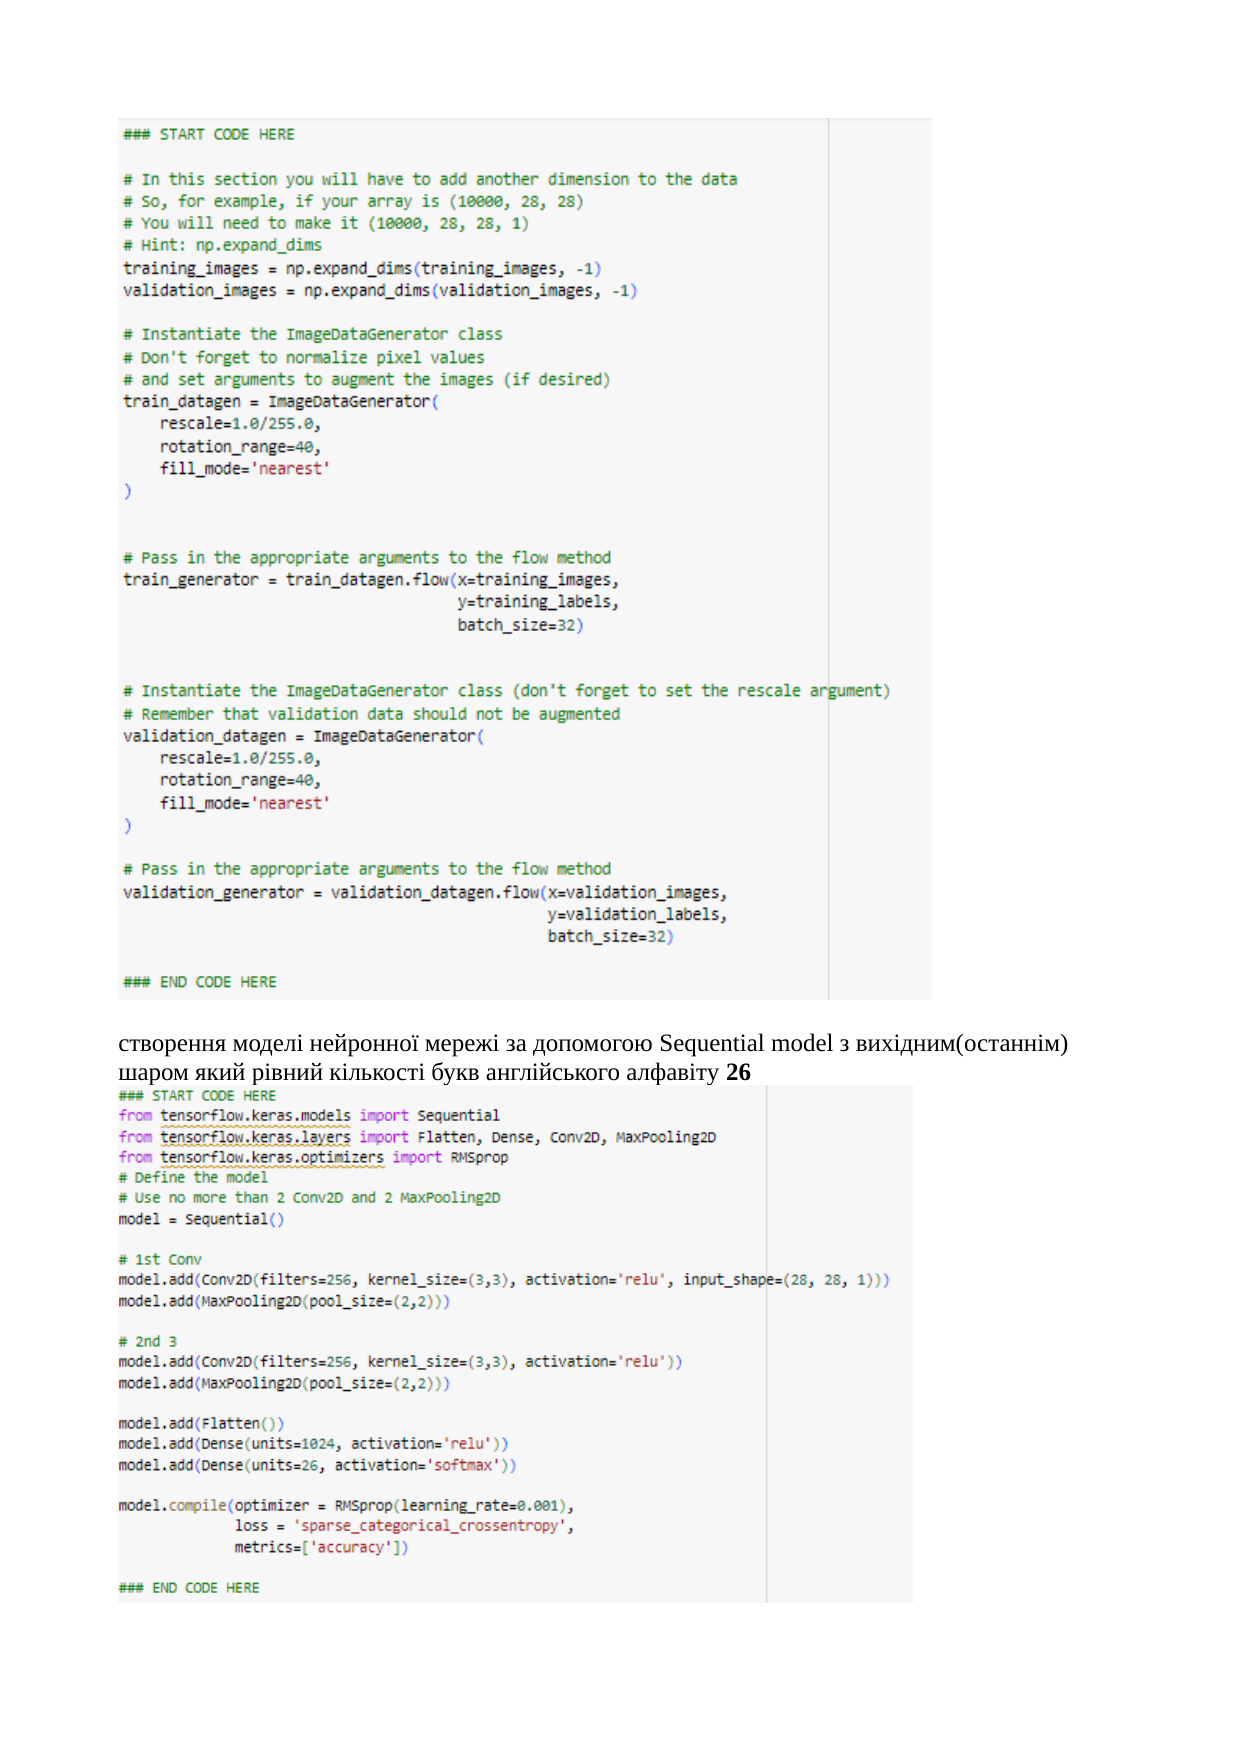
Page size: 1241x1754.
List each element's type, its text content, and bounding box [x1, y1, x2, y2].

picture [118, 118, 933, 1000]
picture [118, 1085, 914, 1603]
text створення моделі нейронної мережі за допомогою Sequential model з вихідним(останнім) шаром який рівний кількості букв англійського алфавіту 26 [118, 1028, 1122, 1086]
